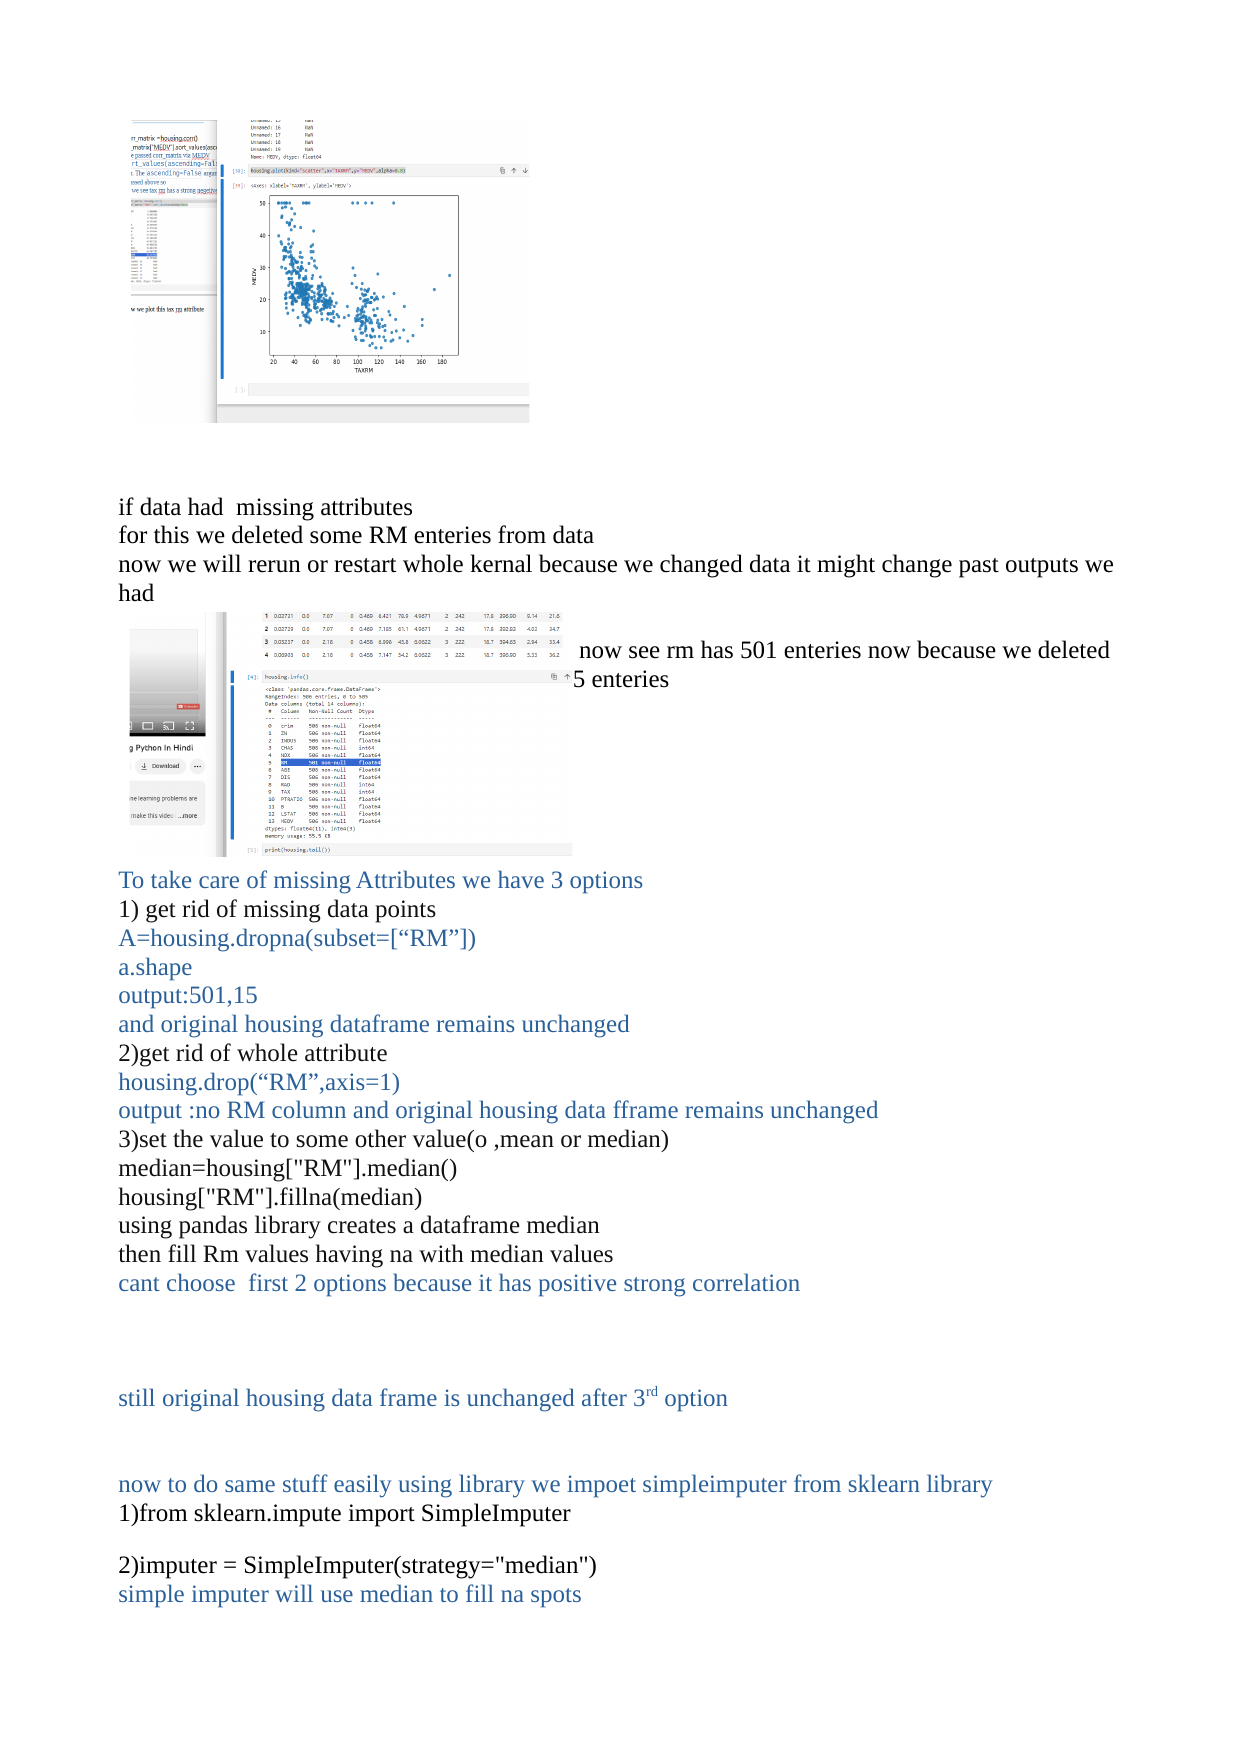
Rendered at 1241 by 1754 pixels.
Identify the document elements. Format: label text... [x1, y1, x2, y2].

text housing["RM"].fillna(median) [118, 1182, 1122, 1211]
text now see rm has 501 enteries now because we deleted 5 enteries [573, 636, 1122, 693]
text then fill Rm values having na with median values [118, 1239, 1122, 1268]
text [118, 636, 393, 693]
text using pandas library creates a dataframe median [118, 1211, 1122, 1239]
text cant choose first 2 options because it has positive strong correlation [118, 1268, 1122, 1297]
text and original housing dataframe remains unchanged [118, 1009, 1122, 1038]
text A=housing.dropna(subset=[“RM”]) [118, 923, 1122, 952]
text 2)imputer = SimpleImputer(strategy="median") [118, 1551, 1122, 1579]
picture [393, 612, 573, 857]
text a.shape [118, 952, 1122, 981]
picture [386, 120, 530, 423]
text 1) get rid of missing data points [118, 894, 1122, 923]
text for this we deleted some RM enteries from data [118, 521, 1122, 549]
text To take care of missing Attributes we have 3 options [118, 866, 1122, 894]
text now to do same stuff easily using library we impoet simpleimputer from sklearn library [118, 1469, 1122, 1498]
text still original housing data frame is unchanged after 3rd option [118, 1383, 1122, 1412]
text if data had missing attributes [118, 492, 1122, 521]
text 1)from sklearn.impute import SimpleImputer [118, 1498, 1122, 1527]
text now we will rerun or restart whole kernal because we changed data it might change past outputs we had [118, 549, 1122, 607]
text median=housing["RM"].median() [118, 1153, 1122, 1182]
text housing.drop(“RM”,axis=1) [118, 1067, 1122, 1096]
text simple imputer will use median to fill na spots [118, 1579, 1122, 1608]
text output:501,15 [118, 981, 1122, 1009]
text 2)get rid of whole attribute [118, 1038, 1122, 1067]
text output :no RM column and original housing data fframe remains unchanged [118, 1096, 1122, 1124]
text 3)set the value to some other value(o ,mean or median) [118, 1124, 1122, 1153]
